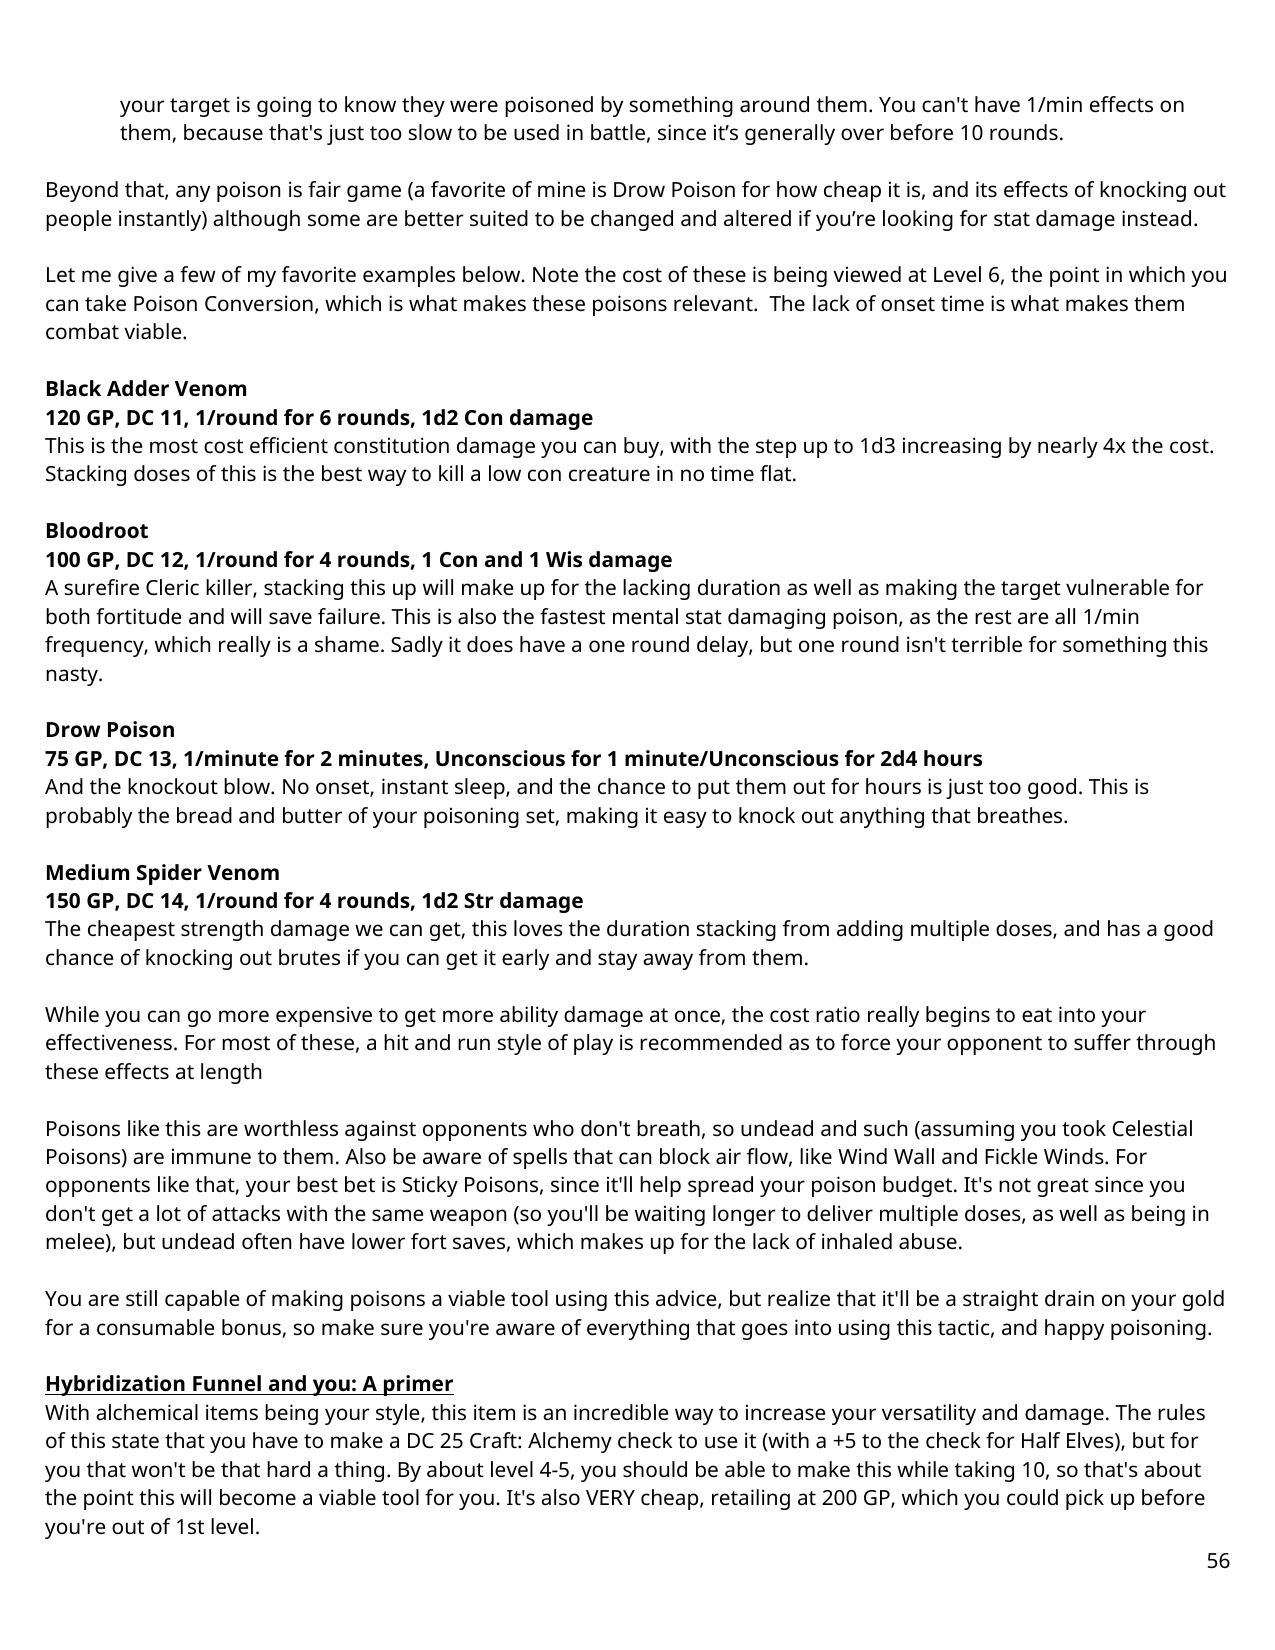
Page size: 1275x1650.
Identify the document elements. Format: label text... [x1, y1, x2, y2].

text Medium Spider Venom [45, 858, 1230, 886]
text The cheapest strength damage we can get, this loves the duration stacking from adding multiple doses, and has a good chance of knocking out brutes if you can get it early and stay away from them. [45, 914, 1230, 971]
text Let me give a few of my favorite examples below. Note the cost of these is being viewed at Level 6, the point in which you can take Poison Conversion, which is what makes these poisons relevant. The lack of onset time is what makes them combat viable. [45, 261, 1230, 346]
text With alchemical items being your style, this item is an incredible way to increase your versatility and damage. The rules of this state that you have to make a DC 25 Craft: Alchemy check to use it (with a +5 to the check for Half Elves), but for you that won't be that hard a thing. By about level 4-5, you should be able to make this while taking 10, so that's about the point this will become a viable tool for you. It's also VERY cheap, retailing at 200 GP, which you could pick up before you're out of 1st level. [45, 1398, 1230, 1540]
text This is the most cost efficient constitution damage you can buy, with the step up to 1d3 increasing by nearly 4x the cost. Stacking doses of this is the best way to kill a low con creature in no time flat. [45, 431, 1230, 488]
text Black Adder Venom [45, 374, 1230, 403]
text And the knockout blow. No onset, instant sleep, and the chance to put them out for hours is just too good. This is probably the bread and butter of your poisoning set, making it easy to knock out anything that breathes. [45, 772, 1230, 829]
text You are still capable of making poisons a viable tool using this advice, but realize that it'll be a straight drain on your gold for a consumable bonus, so make sure you're aware of everything that goes into using this tactic, and happy poisoning. [45, 1284, 1230, 1341]
text Drow Poison [45, 716, 1230, 744]
text A surefire Cleric killer, stacking this up will make up for the lacking duration as well as making the target vulnerable for both fortitude and will save failure. This is also the fastest mental stat damaging poison, as the rest are all 1/min frequency, which really is a shame. Sadly it does have a one round delay, but one round isn't terrible for something this nasty. [45, 573, 1230, 687]
text While you can go more expensive to get more ability damage at once, the cost ratio really begins to eat into your effectiveness. For most of these, a hit and run style of play is recommended as to force your opponent to suffer through these effects at length [45, 1000, 1230, 1085]
list your target is going to know they were poisoned by something around them. You can't have 1/min effects on them, because that's just too slow to be used in battle, since it’s generally over before 10 rounds. [82, 90, 1230, 147]
text 150 GP, DC 14, 1/round for 4 rounds, 1d2 Str damage [45, 886, 1230, 914]
text Hybridization Funnel and you: A primer [45, 1369, 1230, 1398]
text Beyond that, any poison is fair game (a favorite of mine is Drow Poison for how cheap it is, and its effects of knocking out people instantly) although some are better suited to be changed and altered if you’re looking for stat damage instead. [45, 175, 1230, 232]
text Bloodroot [45, 516, 1230, 545]
text Poisons like this are worthless against opponents who don't breath, so undead and such (assuming you took Celestial Poisons) are immune to them. Also be aware of spells that can block air flow, like Wind Wall and Fickle Winds. For opponents like that, your best bet is Sticky Poisons, since it'll help spread your poison budget. It's not great since you don't get a lot of attacks with the same weapon (so you'll be waiting longer to deliver multiple doses, as well as being in melee), but undead often have lower fort saves, which makes up for the lack of inhaled abuse. [45, 1114, 1230, 1256]
text 75 GP, DC 13, 1/minute for 2 minutes, Unconscious for 1 minute/Unconscious for 2d4 hours [45, 744, 1230, 772]
text 100 GP, DC 12, 1/round for 4 rounds, 1 Con and 1 Wis damage [45, 545, 1230, 573]
text 120 GP, DC 11, 1/round for 6 rounds, 1d2 Con damage [45, 403, 1230, 431]
